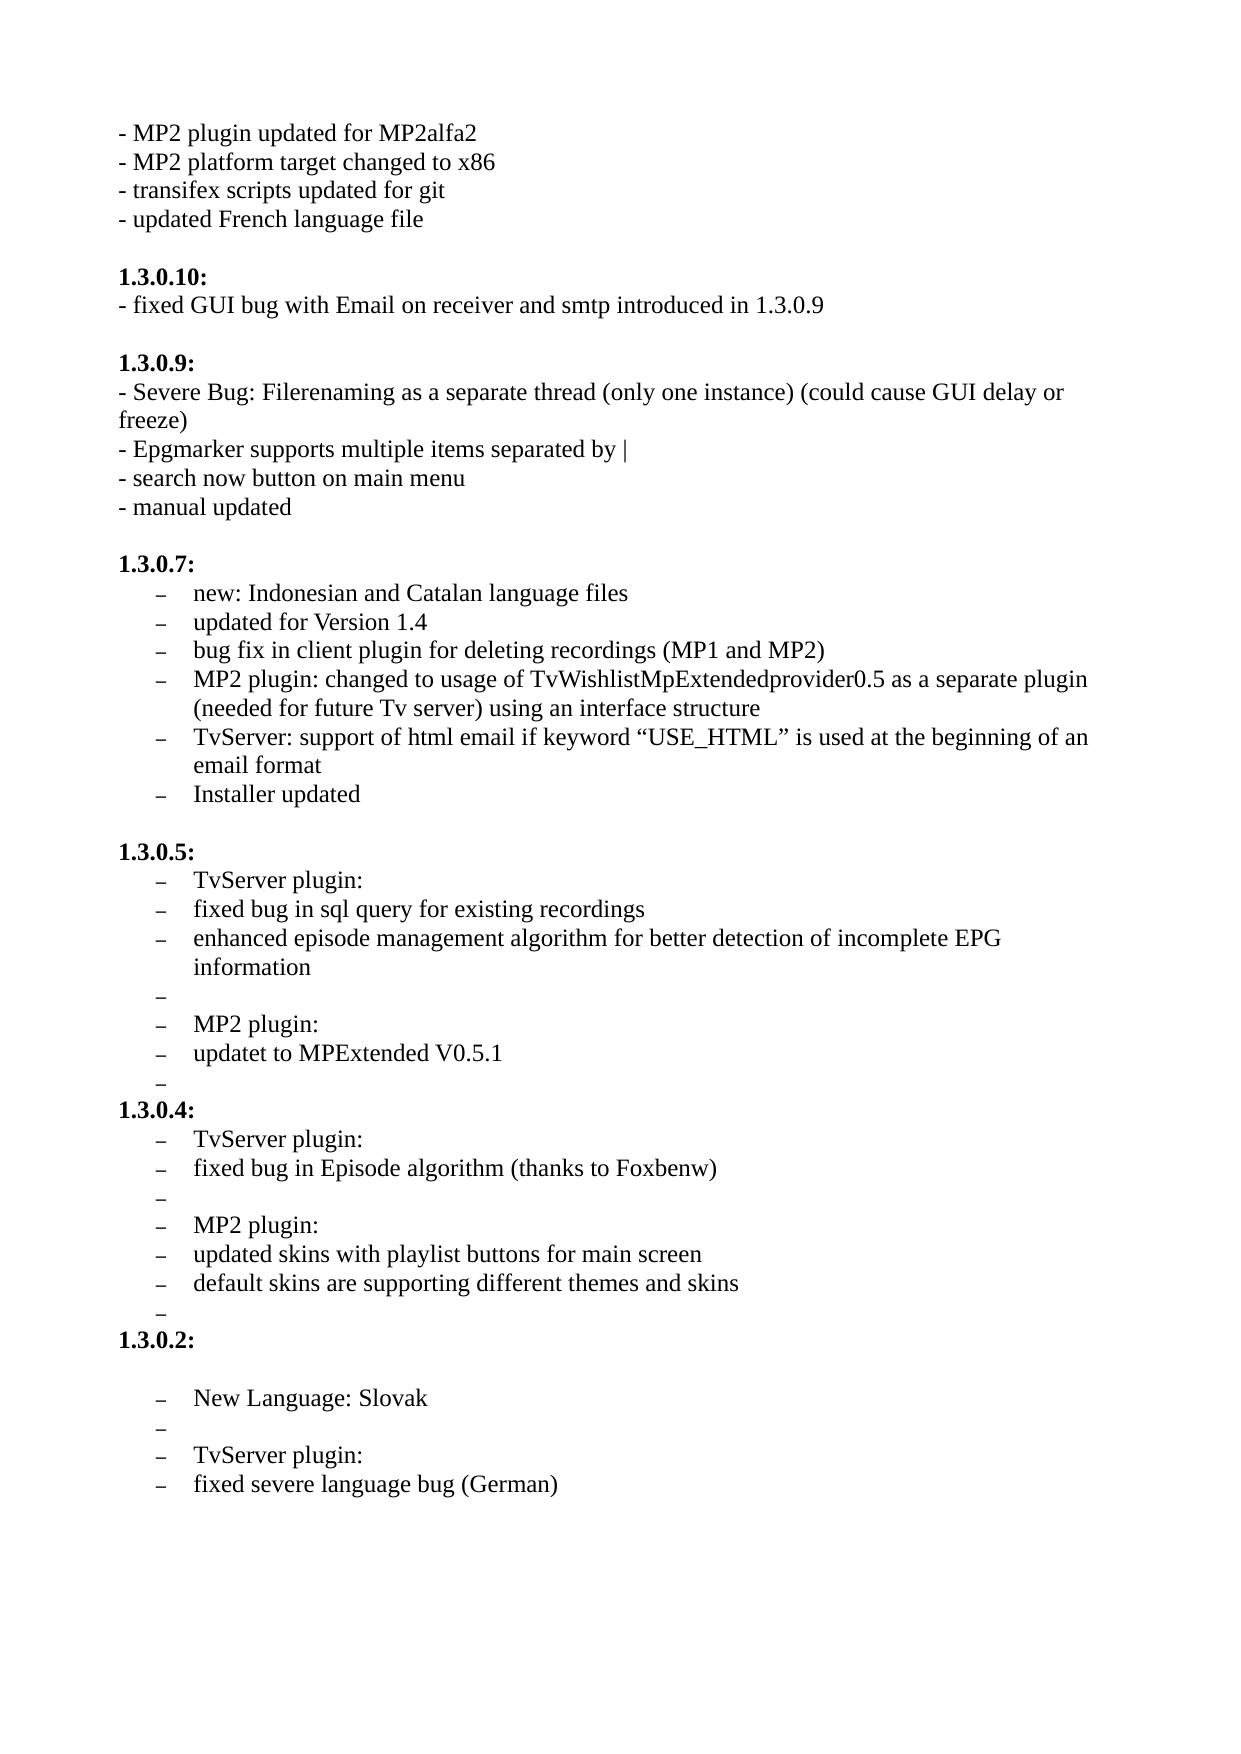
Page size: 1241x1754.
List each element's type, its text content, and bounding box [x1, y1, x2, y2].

list updated for Version 1.4 [156, 607, 1122, 636]
list fixed severe language bug (German) [156, 1469, 1122, 1498]
text - MP2 platform target changed to x86 [118, 147, 1122, 176]
list fixed bug in sql query for existing recordings [156, 894, 1122, 923]
text 1.3.0.2: [118, 1326, 1122, 1354]
list TvServer plugin: [156, 1124, 1122, 1153]
list MP2 plugin: [156, 1211, 1122, 1239]
list enhanced episode management algorithm for better detection of incomplete EPG information [156, 923, 1122, 981]
text 1.3.0.5: [118, 837, 1122, 866]
list updatet to MPExtended V0.5.1 [156, 1038, 1122, 1067]
list MP2 plugin: changed to usage of TvWishlistMpExtendedprovider0.5 as a separate plugin (needed for future Tv server) using an interface structure [156, 664, 1122, 722]
list default skins are supporting different themes and skins [156, 1268, 1122, 1297]
list New Language: Slovak [156, 1383, 1122, 1412]
text - MP2 plugin updated for MP2alfa2 [118, 118, 1122, 147]
list Installer updated [156, 779, 1122, 808]
list updated skins with playlist buttons for main screen [156, 1239, 1122, 1268]
text - Severe Bug: Filerenaming as a separate thread (only one instance) (could cause GUI delay or freeze) - Epgmarker supports multiple items separated by | - search now button on main menu [118, 377, 1122, 492]
list new: Indonesian and Catalan language files [156, 578, 1122, 607]
list TvServer plugin: [156, 866, 1122, 894]
text 1.3.0.4: [118, 1096, 1122, 1124]
text 1.3.0.7: [118, 549, 1122, 578]
text - transifex scripts updated for git [118, 176, 1122, 204]
list bug fix in client plugin for deleting recordings (MP1 and MP2) [156, 636, 1122, 664]
text - fixed GUI bug with Email on receiver and smtp introduced in 1.3.0.9 [118, 291, 1122, 319]
list MP2 plugin: [156, 1009, 1122, 1038]
text - updated French language file [118, 204, 1122, 233]
text 1.3.0.9: [44, 348, 1122, 377]
list TvServer: support of html email if keyword “USE_HTML” is used at the beginning of an email format [156, 722, 1122, 779]
text - manual updated [118, 492, 1122, 521]
list fixed bug in Episode algorithm (thanks to Foxbenw) [156, 1153, 1122, 1182]
text 1.3.0.10: [118, 262, 1122, 291]
list TvServer plugin: [156, 1441, 1122, 1469]
